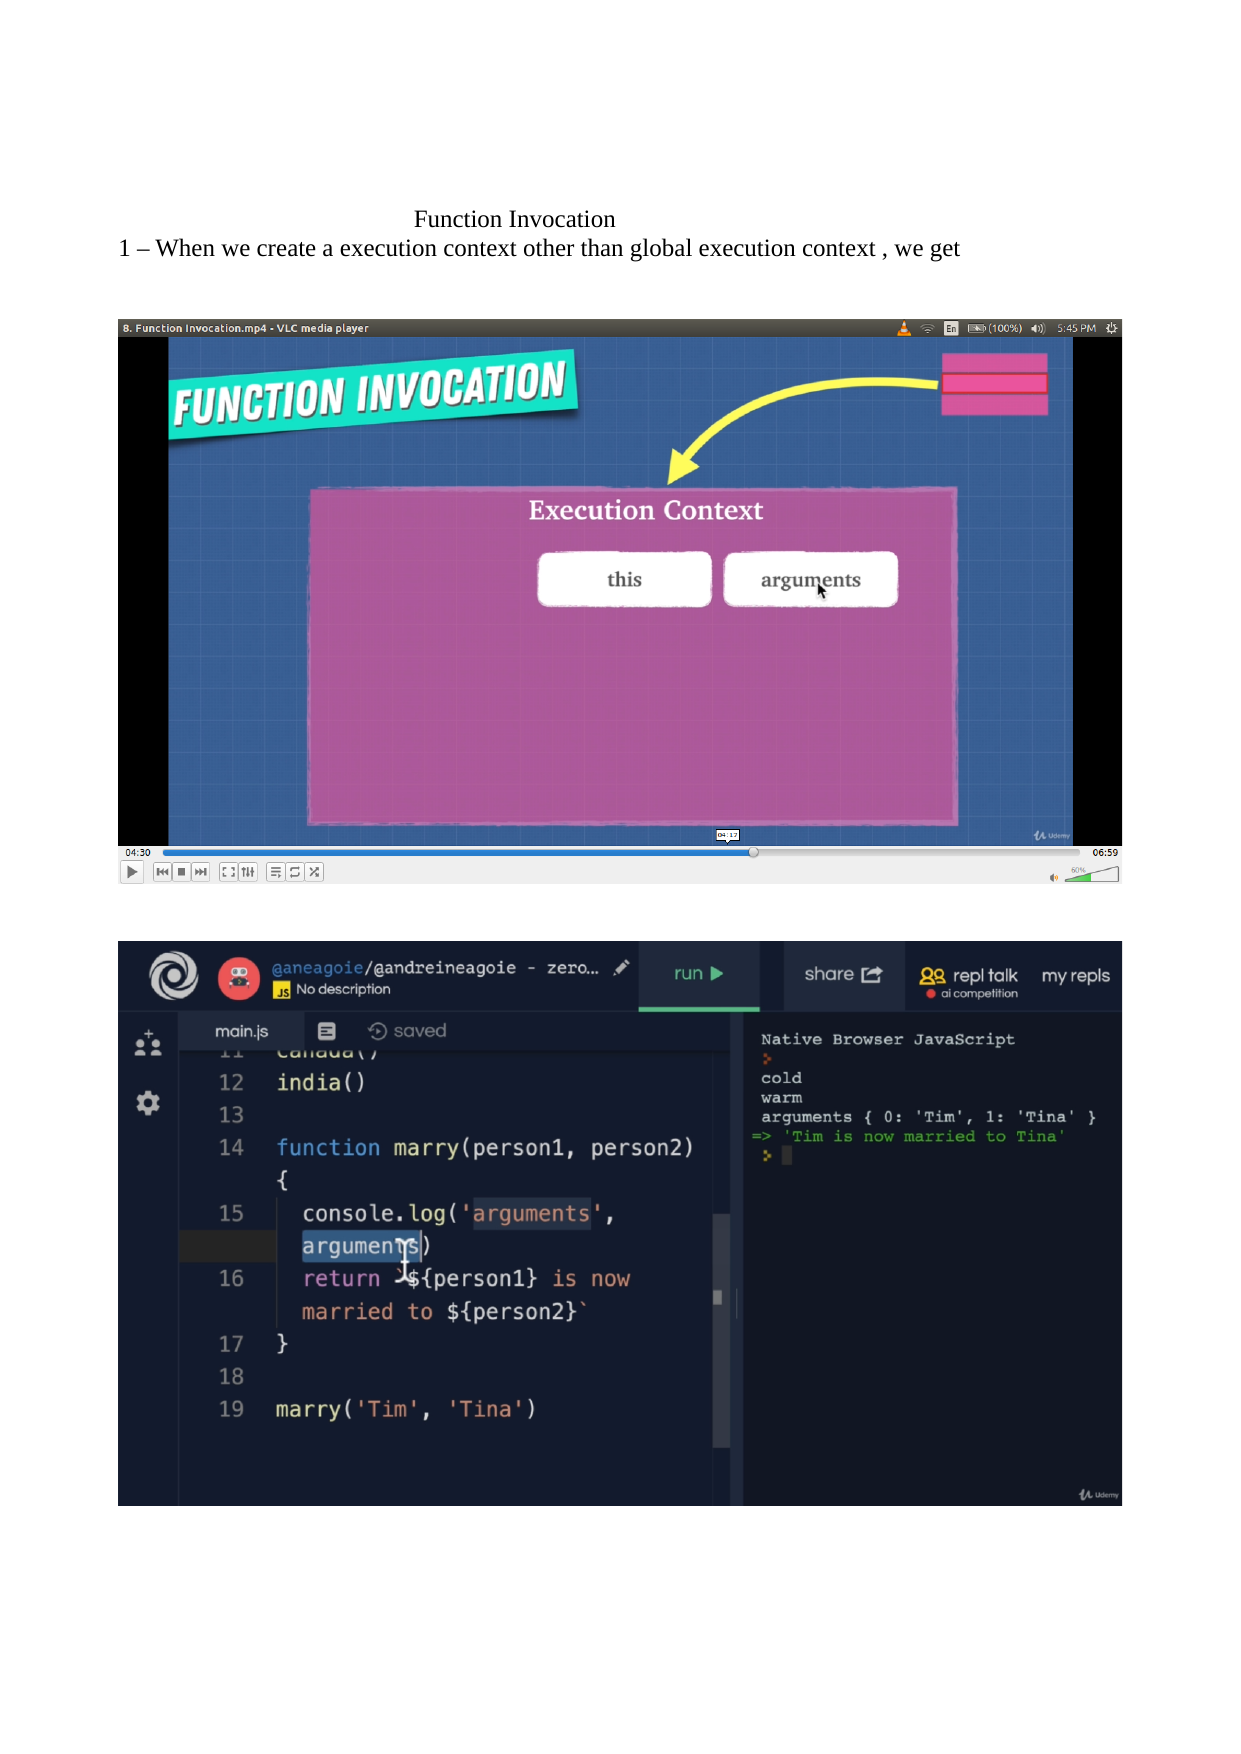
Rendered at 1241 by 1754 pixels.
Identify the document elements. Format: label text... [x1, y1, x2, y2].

text Function Invocation [118, 204, 1122, 233]
picture [118, 319, 1123, 884]
picture [118, 941, 1123, 1506]
text 1 – When we create a execution context other than global execution context , we get [118, 233, 1122, 262]
